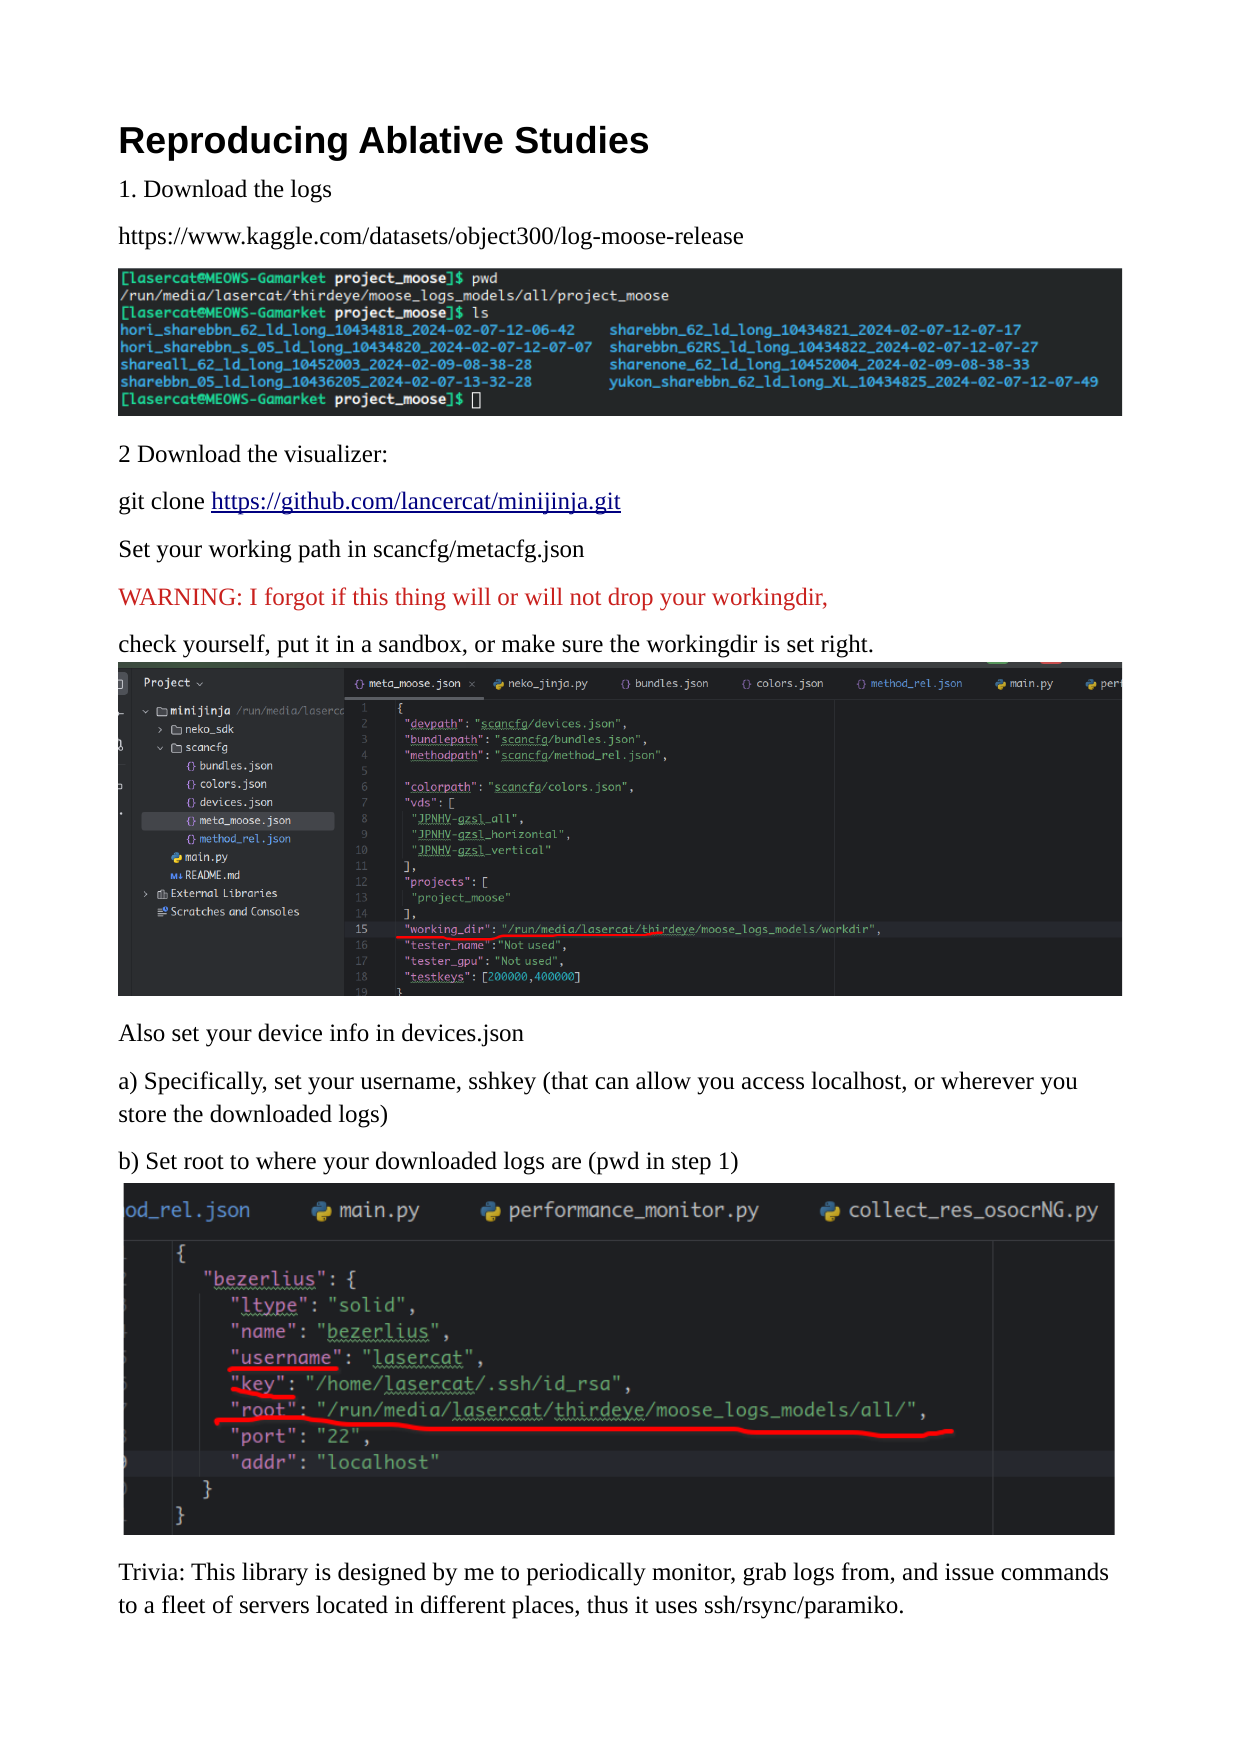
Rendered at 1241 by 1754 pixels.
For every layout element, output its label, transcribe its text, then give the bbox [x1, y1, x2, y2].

text a) Specifically, set your username, sshkey (that can allow you access localhost, or wherever you store the downloaded logs) [118, 1066, 1122, 1127]
text Set your working path in scancfg/metacfg.json [118, 534, 1122, 563]
text git clone https://github.com/lancercat/minijinja.git [118, 486, 1122, 515]
text https://www.kaggle.com/datasets/object300/log-moose-release [118, 221, 1122, 250]
picture [118, 662, 1123, 996]
text b) Set root to where your downloaded logs are (pwd in step 1) [118, 1146, 1122, 1175]
text Also set your device info in devices.json [118, 996, 1122, 1047]
text WARNING: I forgot if this thing will or will not drop your workingdir, [118, 582, 1122, 610]
text Trivia: This library is designed by me to periodically monitor, grab logs from, and issue commands to a fleet of servers located in different places, thus it uses ssh/rsync/paramiko. [118, 1194, 1122, 1619]
subtitle Reproducing Ablative Studies [118, 118, 1122, 161]
text 2 Download the visualizer: [118, 416, 1122, 468]
picture [123, 1183, 1115, 1535]
picture [118, 268, 1123, 416]
text 1. Download the logs [118, 174, 1122, 202]
text check yourself, put it in a sandbox, or make sure the workingdir is set right. [118, 629, 1122, 658]
